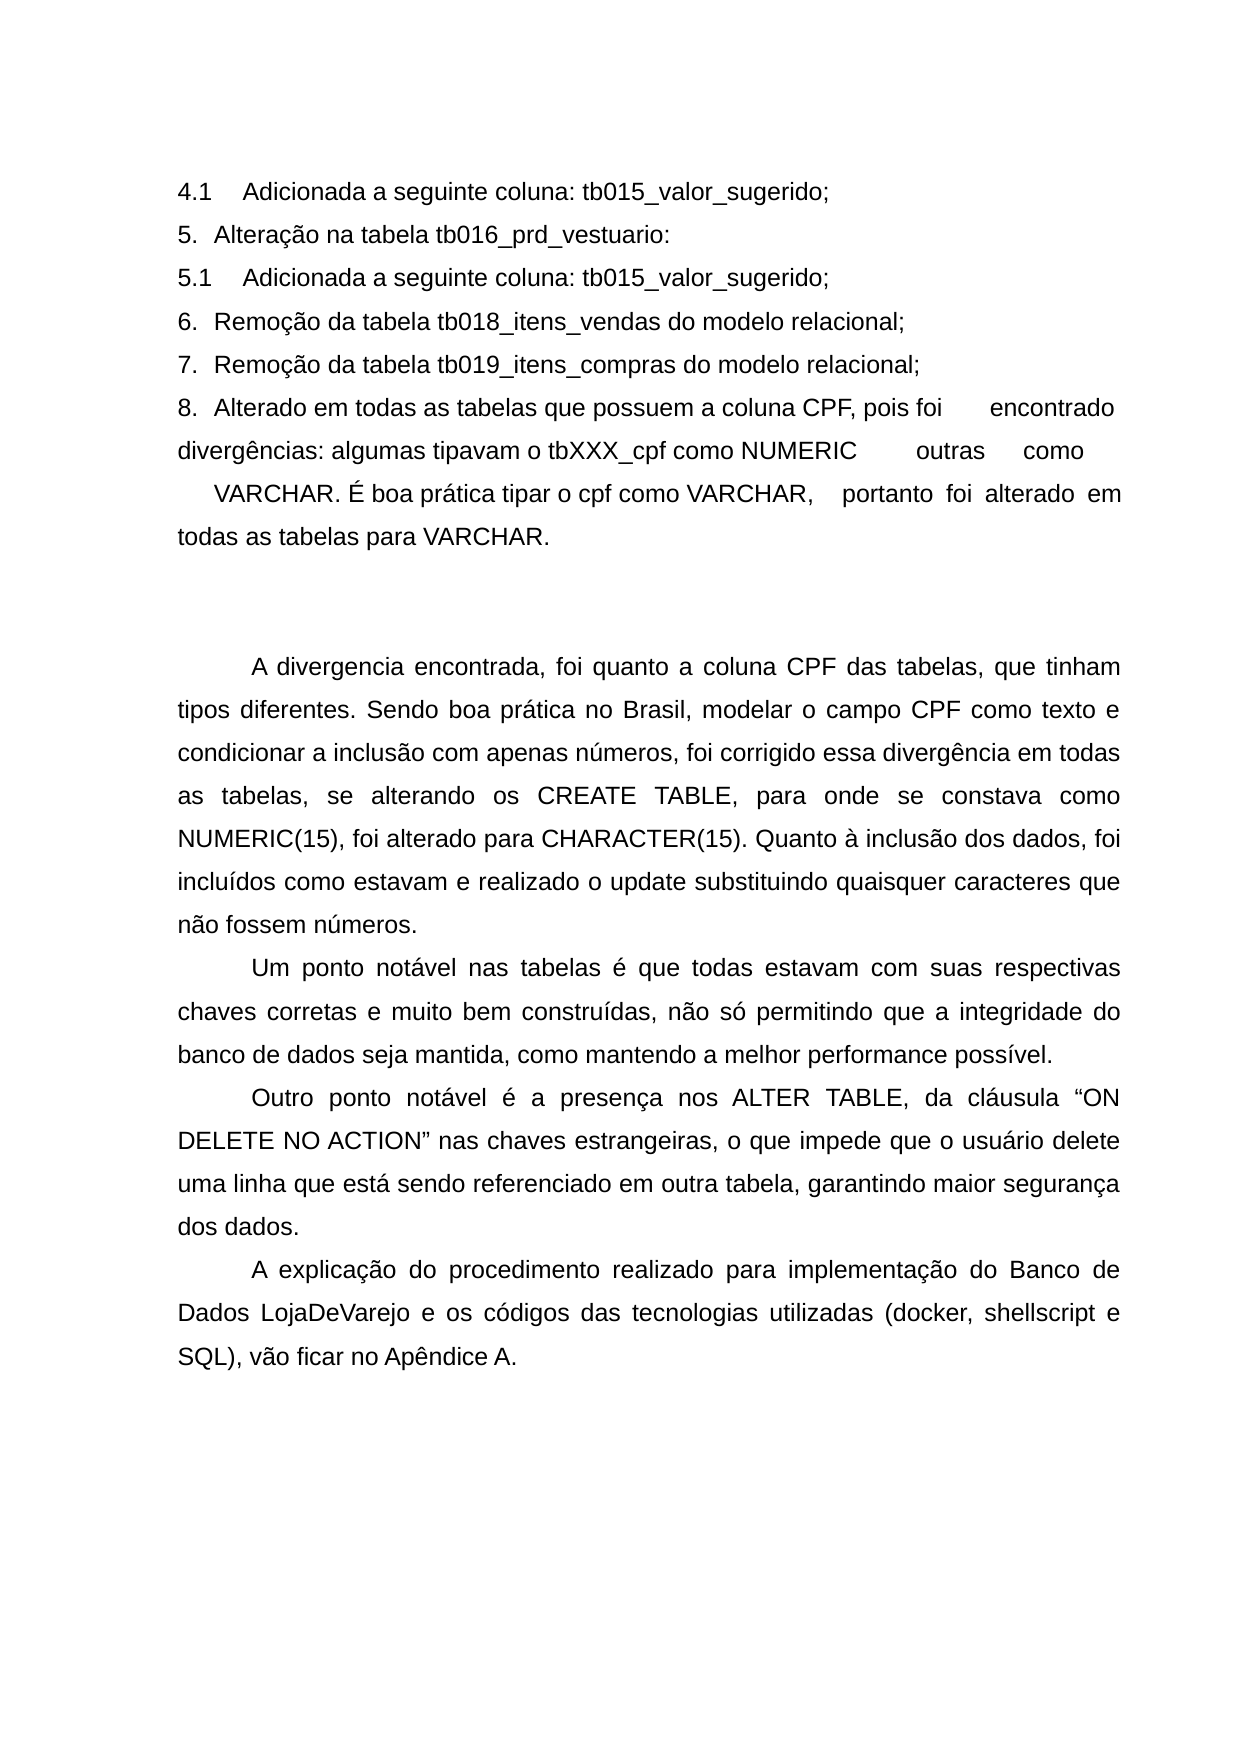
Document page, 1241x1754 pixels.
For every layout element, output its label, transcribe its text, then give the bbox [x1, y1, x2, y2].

list Remoção da tabela tb019_itens_compras do modelo relacional; [177, 350, 1122, 378]
list Remoção da tabela tb018_itens_vendas do modelo relacional; [177, 307, 1122, 335]
text Outro ponto notável é a presença nos ALTER TABLE, da cláusula “ON DELETE NO ACTION” nas chaves estrangeiras, o que impede que o usuário delete uma linha que está sendo referenciado em outra tabela, garantindo maior segurança dos dados. [177, 1083, 1122, 1241]
list Alteração na tabela tb016_prd_vestuario: [177, 220, 1122, 249]
list Adicionada a seguinte coluna: tb015_valor_sugerido; [177, 263, 1122, 292]
list Adicionada a seguinte coluna: tb015_valor_sugerido; [177, 177, 1122, 206]
text A divergencia encontrada, foi quanto a coluna CPF das tabelas, que tinham tipos diferentes. Sendo boa prática no Brasil, modelar o campo CPF como texto e condicionar a inclusão com apenas números, foi corrigido essa divergência em todas as tabelas, se alterando os CREATE TABLE, para onde se constava como NUMERIC(15), foi alterado para CHARACTER(15). Quanto à inclusão dos dados, foi incluídos como estavam e realizado o update substituindo quaisquer caracteres que não fossem números. [177, 652, 1122, 939]
text Um ponto notável nas tabelas é que todas estavam com suas respectivas chaves corretas e muito bem construídas, não só permitindo que a integridade do banco de dados seja mantida, como mantendo a melhor performance possível. [177, 953, 1122, 1068]
list Alterado em todas as tabelas que possuem a coluna CPF, pois foi encontrado divergências: algumas tipavam o tbXXX_cpf como NUMERIC outras como VARCHAR. É boa prática tipar o cpf como VARCHAR, portanto foi alterado em todas as tabelas para VARCHAR. [177, 393, 1122, 551]
text A explicação do procedimento realizado para implementação do Banco de Dados LojaDeVarejo e os códigos das tecnologias utilizadas (docker, shellscript e SQL), vão ficar no Apêndice A. [177, 1255, 1122, 1370]
